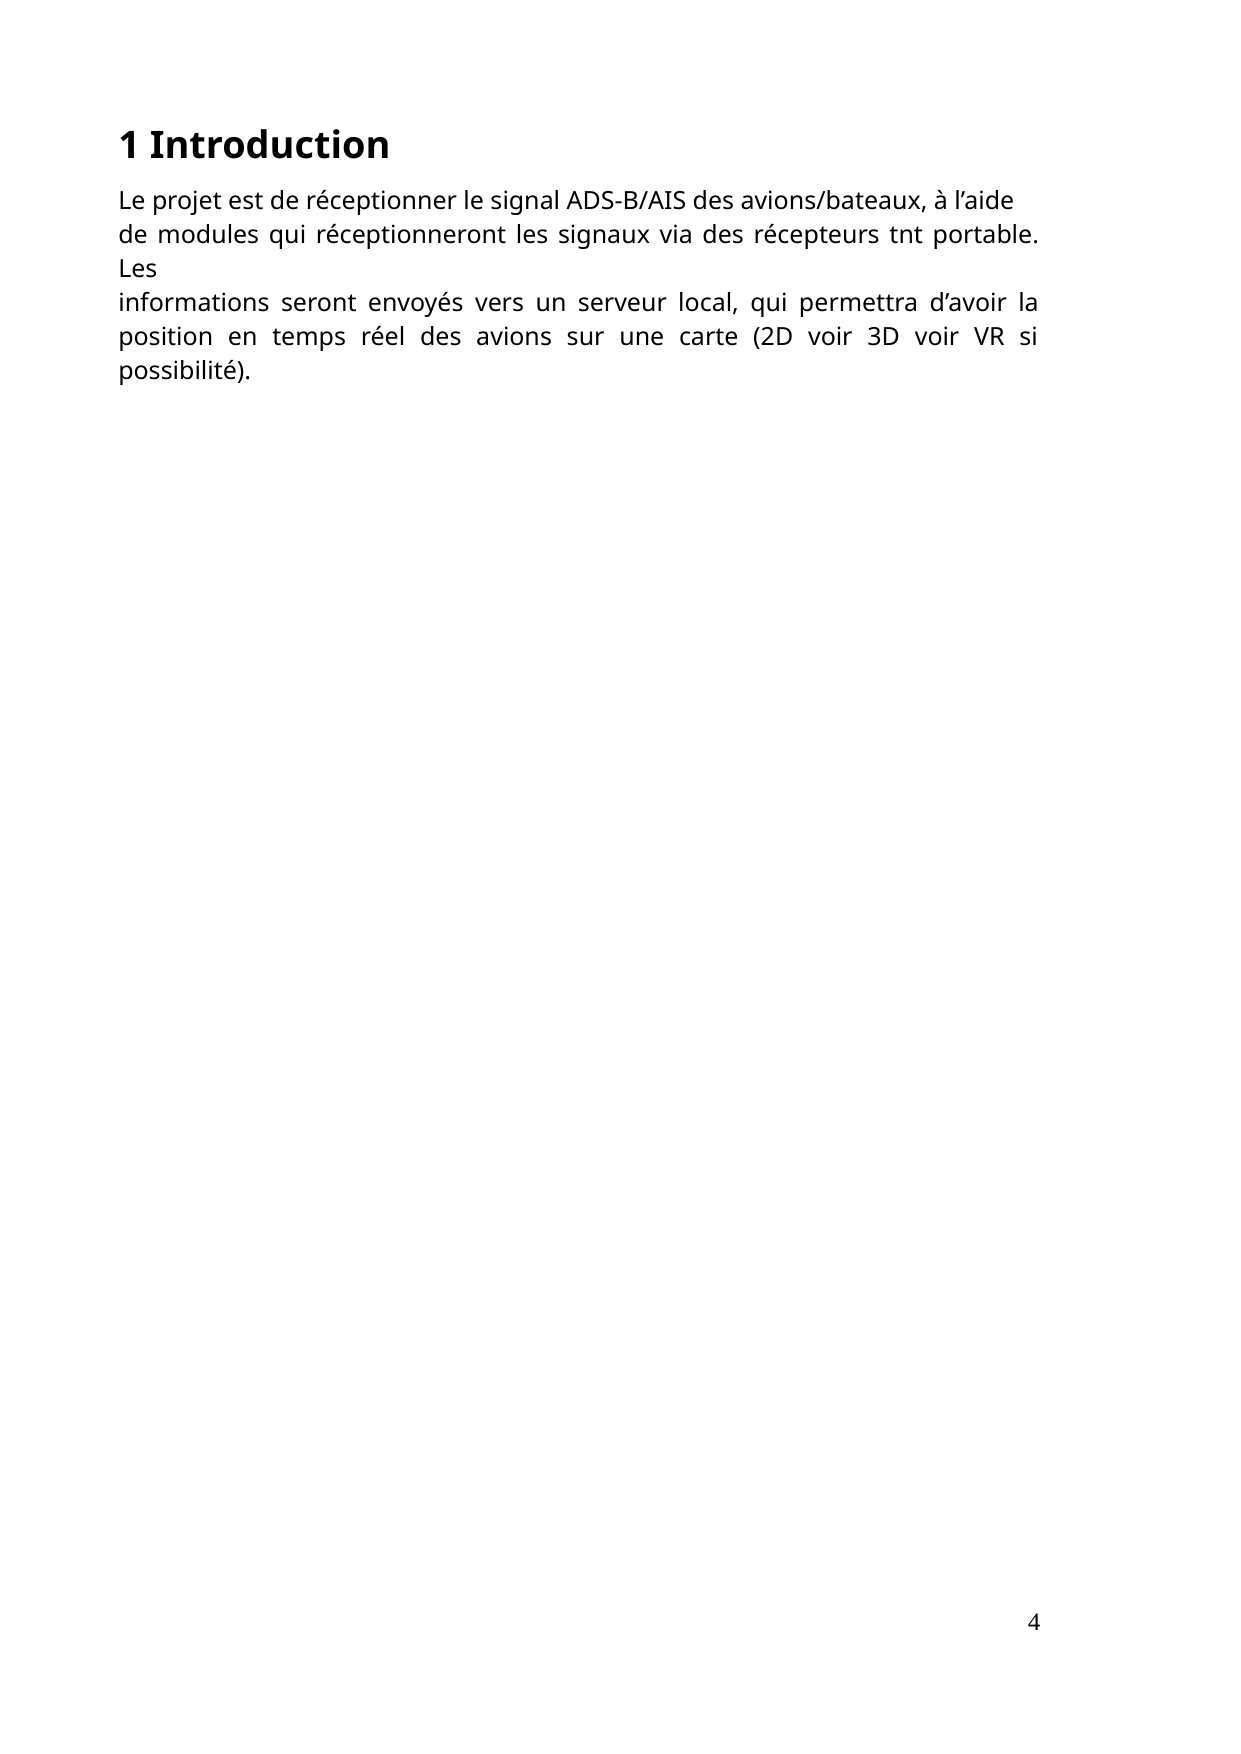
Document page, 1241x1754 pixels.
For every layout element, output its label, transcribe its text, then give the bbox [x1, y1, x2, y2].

text Le projet est de réceptionner le signal ADS-B/AIS des avions/bateaux, à l’aide [118, 182, 1040, 216]
subtitle 1 Introduction [118, 118, 1040, 170]
text informations seront envoyés vers un serveur local, qui permettra d’avoir la position en temps réel des avions sur une carte (2D voir 3D voir VR si possibilité). [118, 284, 1040, 387]
text de modules qui réceptionneront les signaux via des récepteurs tnt portable. Les [118, 216, 1040, 284]
